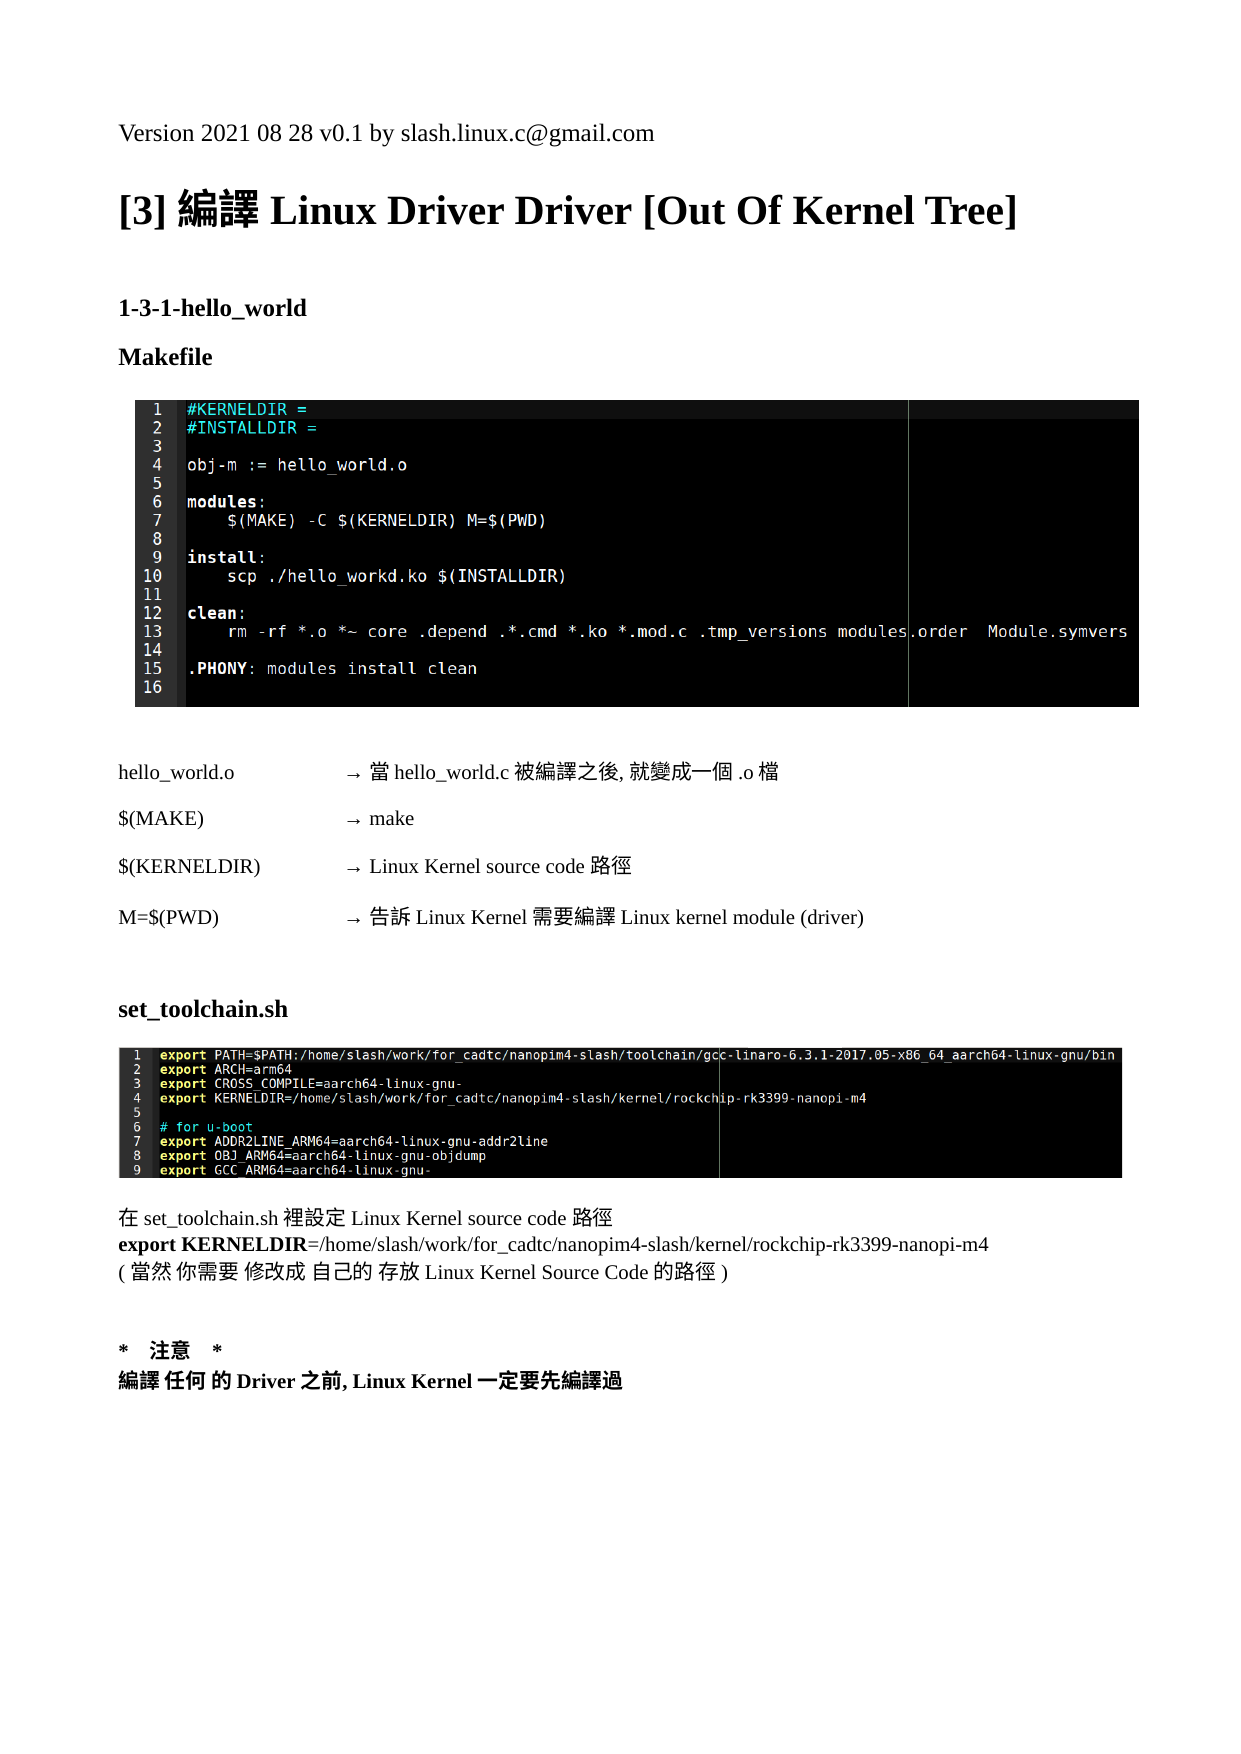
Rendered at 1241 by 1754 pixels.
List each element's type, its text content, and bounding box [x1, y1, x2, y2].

text * 注意 * [118, 1334, 1122, 1364]
text 在 set_toolchain.sh 裡設定 Linux Kernel source code 路徑 [118, 1201, 1122, 1231]
text $(MAKE) → make [118, 806, 1122, 830]
text hello_world.o → 當hello_world.c 被編譯之後, 就變成一個 .o 檔 [118, 755, 1122, 785]
picture [135, 400, 1139, 707]
text 1-3-1-hello_world [118, 293, 1122, 321]
subtitle [3] 編譯 Linux Driver Driver [Out Of Kernel Tree] [118, 176, 1122, 237]
text set_toolchain.sh [118, 994, 1122, 1023]
text Makefile [118, 342, 1122, 370]
text $(KERNELDIR) → Linux Kernel source code 路徑 [118, 849, 1122, 879]
picture [118, 1047, 1123, 1178]
text 編譯 任何 的 Driver 之前, Linux Kernel 一定要先編譯過 [118, 1364, 1122, 1394]
text export KERNELDIR=/home/slash/work/for_cadtc/nanopim4-slash/kernel/rockchip-rk3399-nanopi-m4 [118, 1231, 1122, 1256]
text ( 當然 你需要 修改成 自己的 存放 Linux Kernel Source Code 的路徑 ) [118, 1256, 1122, 1286]
text M=$(PWD) → 告訴 Linux Kernel 需要編譯 Linux kernel module (driver) [118, 900, 1122, 930]
